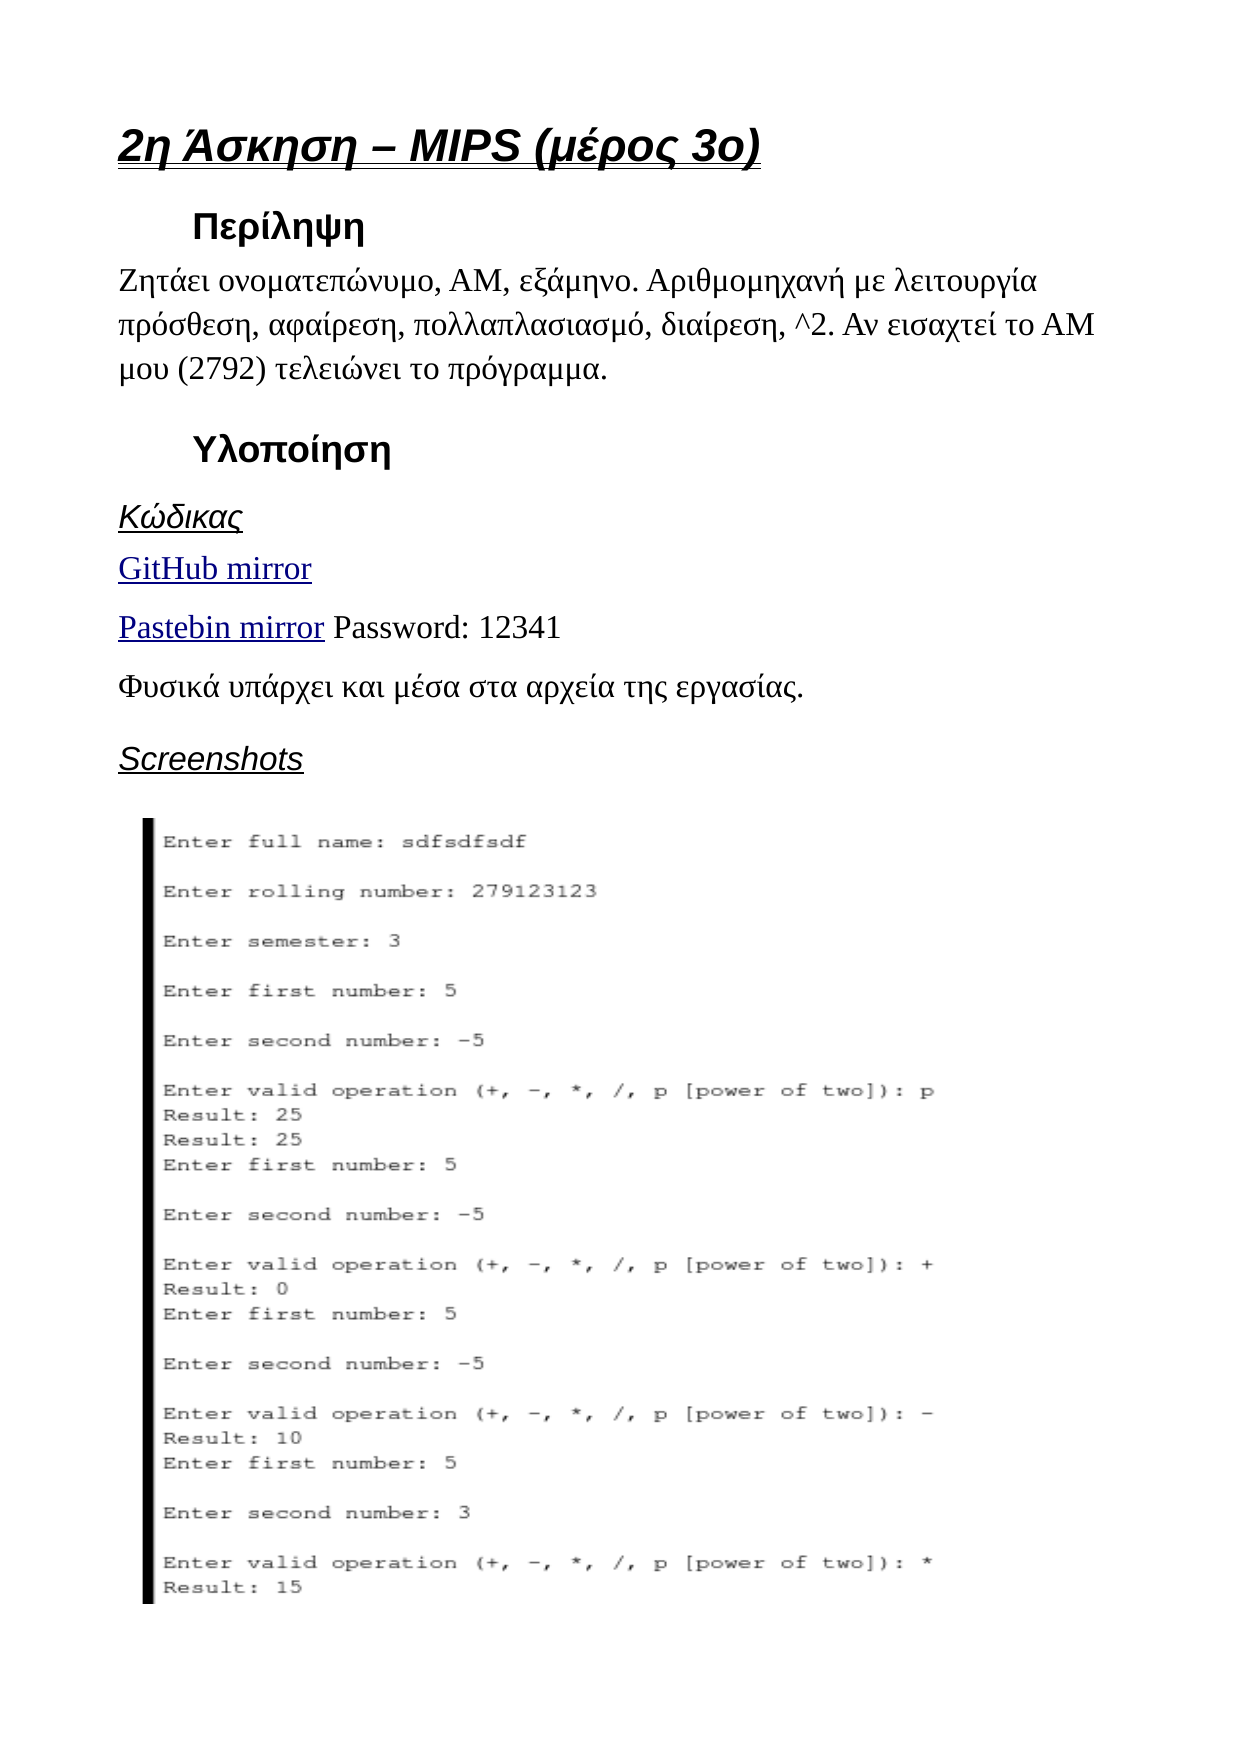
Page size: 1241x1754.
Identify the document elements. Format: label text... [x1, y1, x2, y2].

subtitle Screenshots [118, 739, 1122, 777]
text Ζητάει ονοματεπώνυμο, ΑΜ, εξάμηνο. Αριθμομηχανή με λειτουργία πρόσθεση, αφαίρεση, πολλαπλασιασμό, διαίρεση, ^2. Αν εισαχτεί το ΑΜ μου (2792) τελειώνει το πρόγραμμα. [118, 260, 1122, 386]
text Pastebin mirror Password: 12341 [118, 607, 1122, 646]
subtitle 2η Άσκηση – MIPS (μέρος 3ο) [118, 118, 1122, 171]
text Φυσικά υπάρχει και μέσα στα αρχεία της εργασίας. [118, 666, 1122, 704]
subtitle Υλοποίηση [118, 427, 1122, 471]
subtitle Κώδικας [118, 498, 1122, 536]
picture [142, 818, 989, 1604]
subtitle Περίληψη [118, 204, 1122, 247]
text GitHub mirror [118, 548, 1122, 587]
